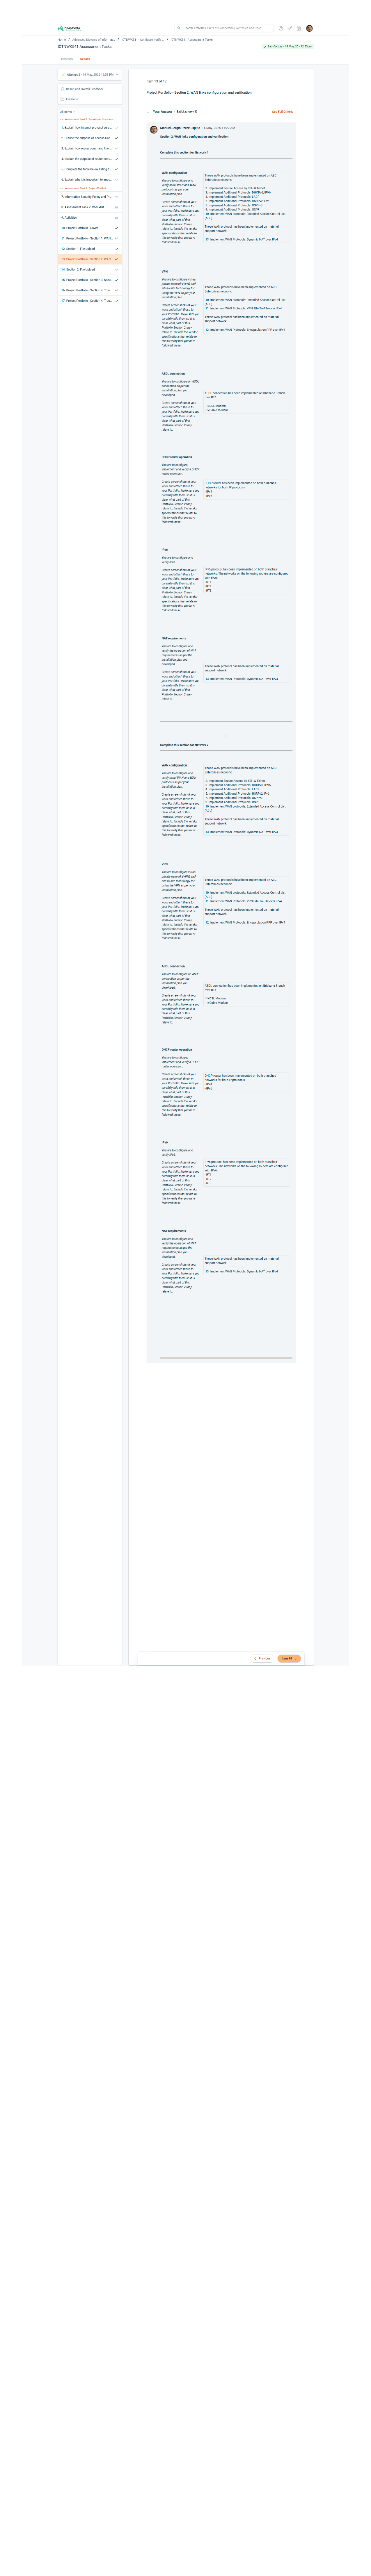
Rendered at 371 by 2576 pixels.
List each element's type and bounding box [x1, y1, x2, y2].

picture [22, 22, 349, 1666]
